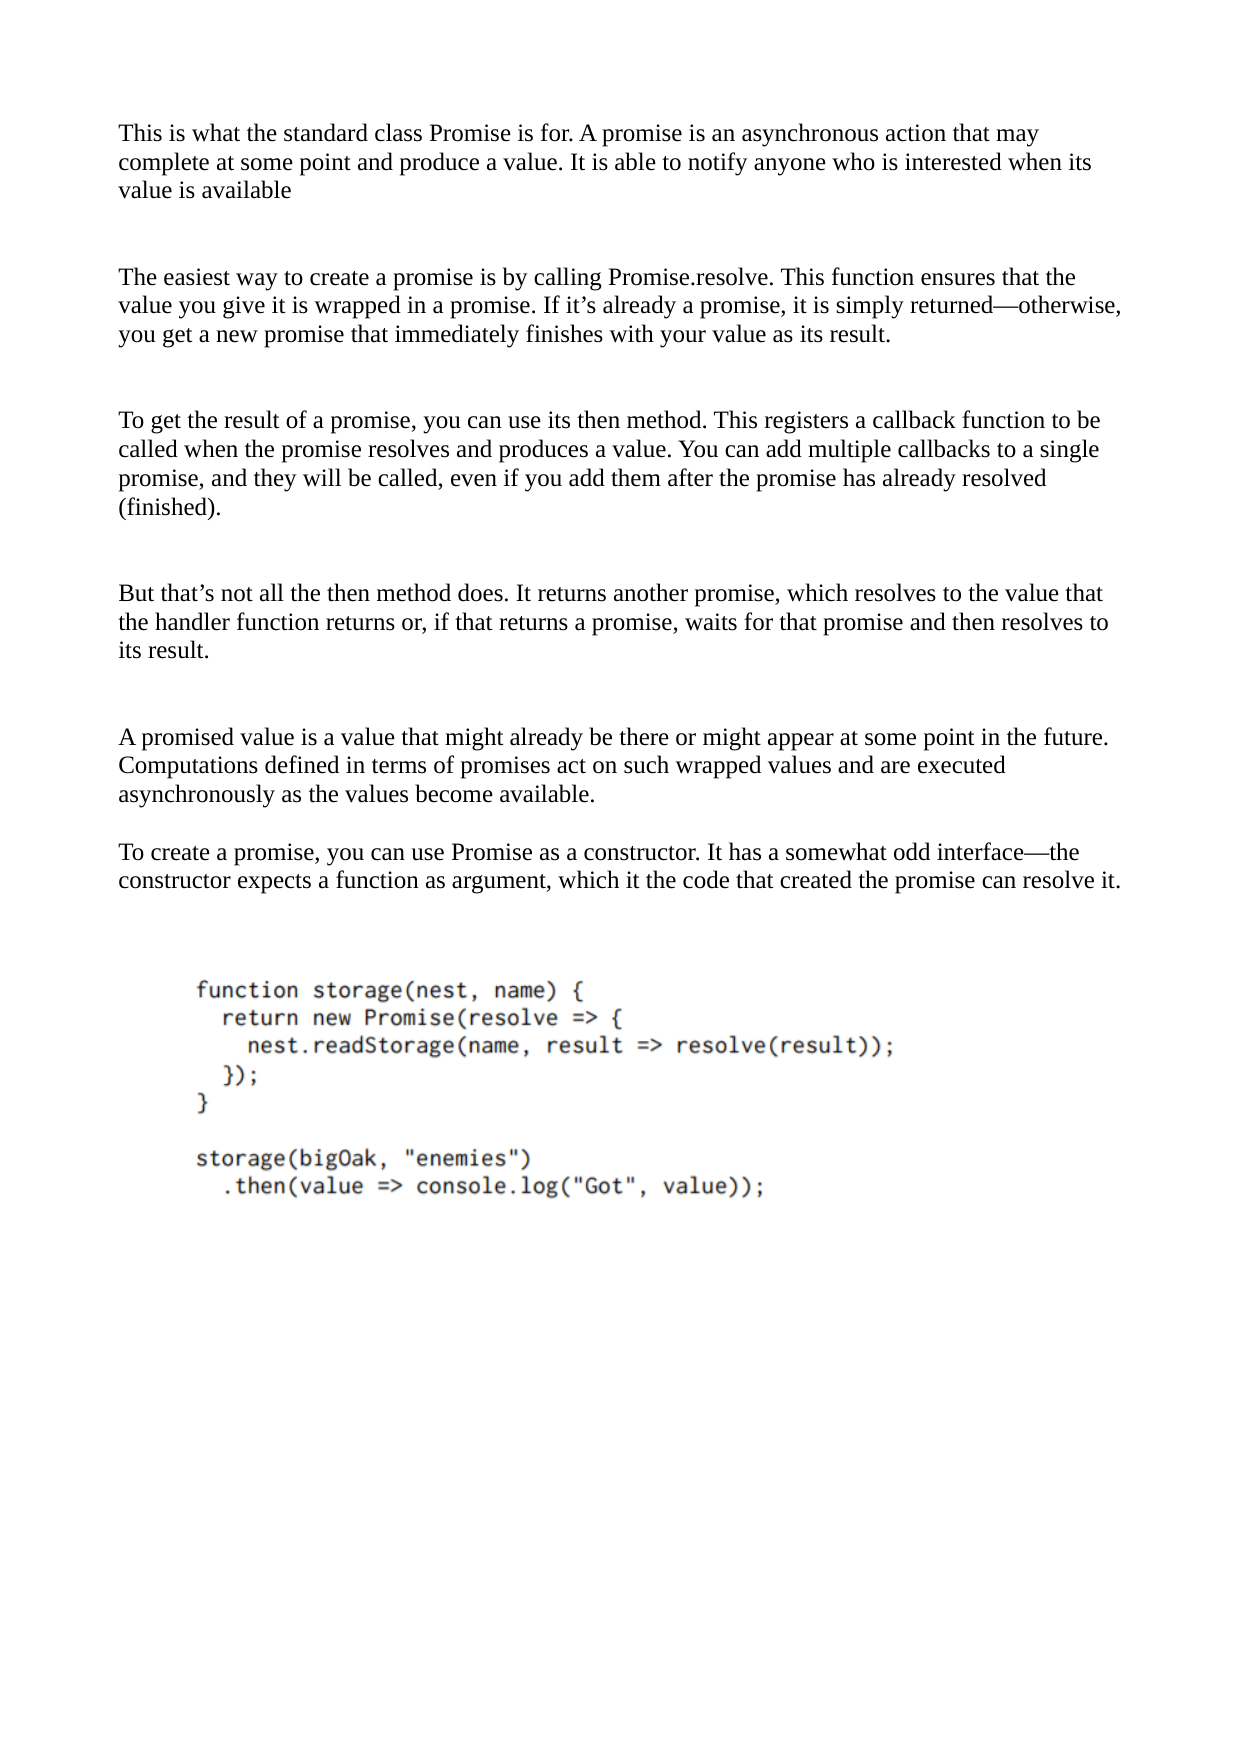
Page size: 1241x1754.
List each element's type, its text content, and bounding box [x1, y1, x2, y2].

text This is what the standard class Promise is for. A promise is an asynchronous action that may complete at some point and produce a value. It is able to notify anyone who is interested when its value is available [118, 118, 1122, 204]
picture [158, 951, 1082, 1242]
text But that’s not all the then method does. It returns another promise, which resolves to the value that the handler function returns or, if that returns a promise, waits for that promise and then resolves to its result. [118, 578, 1122, 664]
text To create a promise, you can use Promise as a constructor. It has a somewhat odd interface—the constructor expects a function as argument, which it the code that created the promise can resolve it. [118, 837, 1122, 894]
text A promised value is a value that might already be there or might appear at some point in the future. Computations defined in terms of promises act on such wrapped values and are executed asynchronously as the values become available. [118, 722, 1122, 808]
text The easiest way to create a promise is by calling Promise.resolve. This function ensures that the value you give it is wrapped in a promise. If it’s already a promise, it is simply returned—otherwise, you get a new promise that immediately finishes with your value as its result. [118, 262, 1122, 348]
text To get the result of a promise, you can use its then method. This registers a callback function to be called when the promise resolves and produces a value. You can add multiple callbacks to a single promise, and they will be called, even if you add them after the promise has already resolved (finished). [118, 406, 1122, 521]
